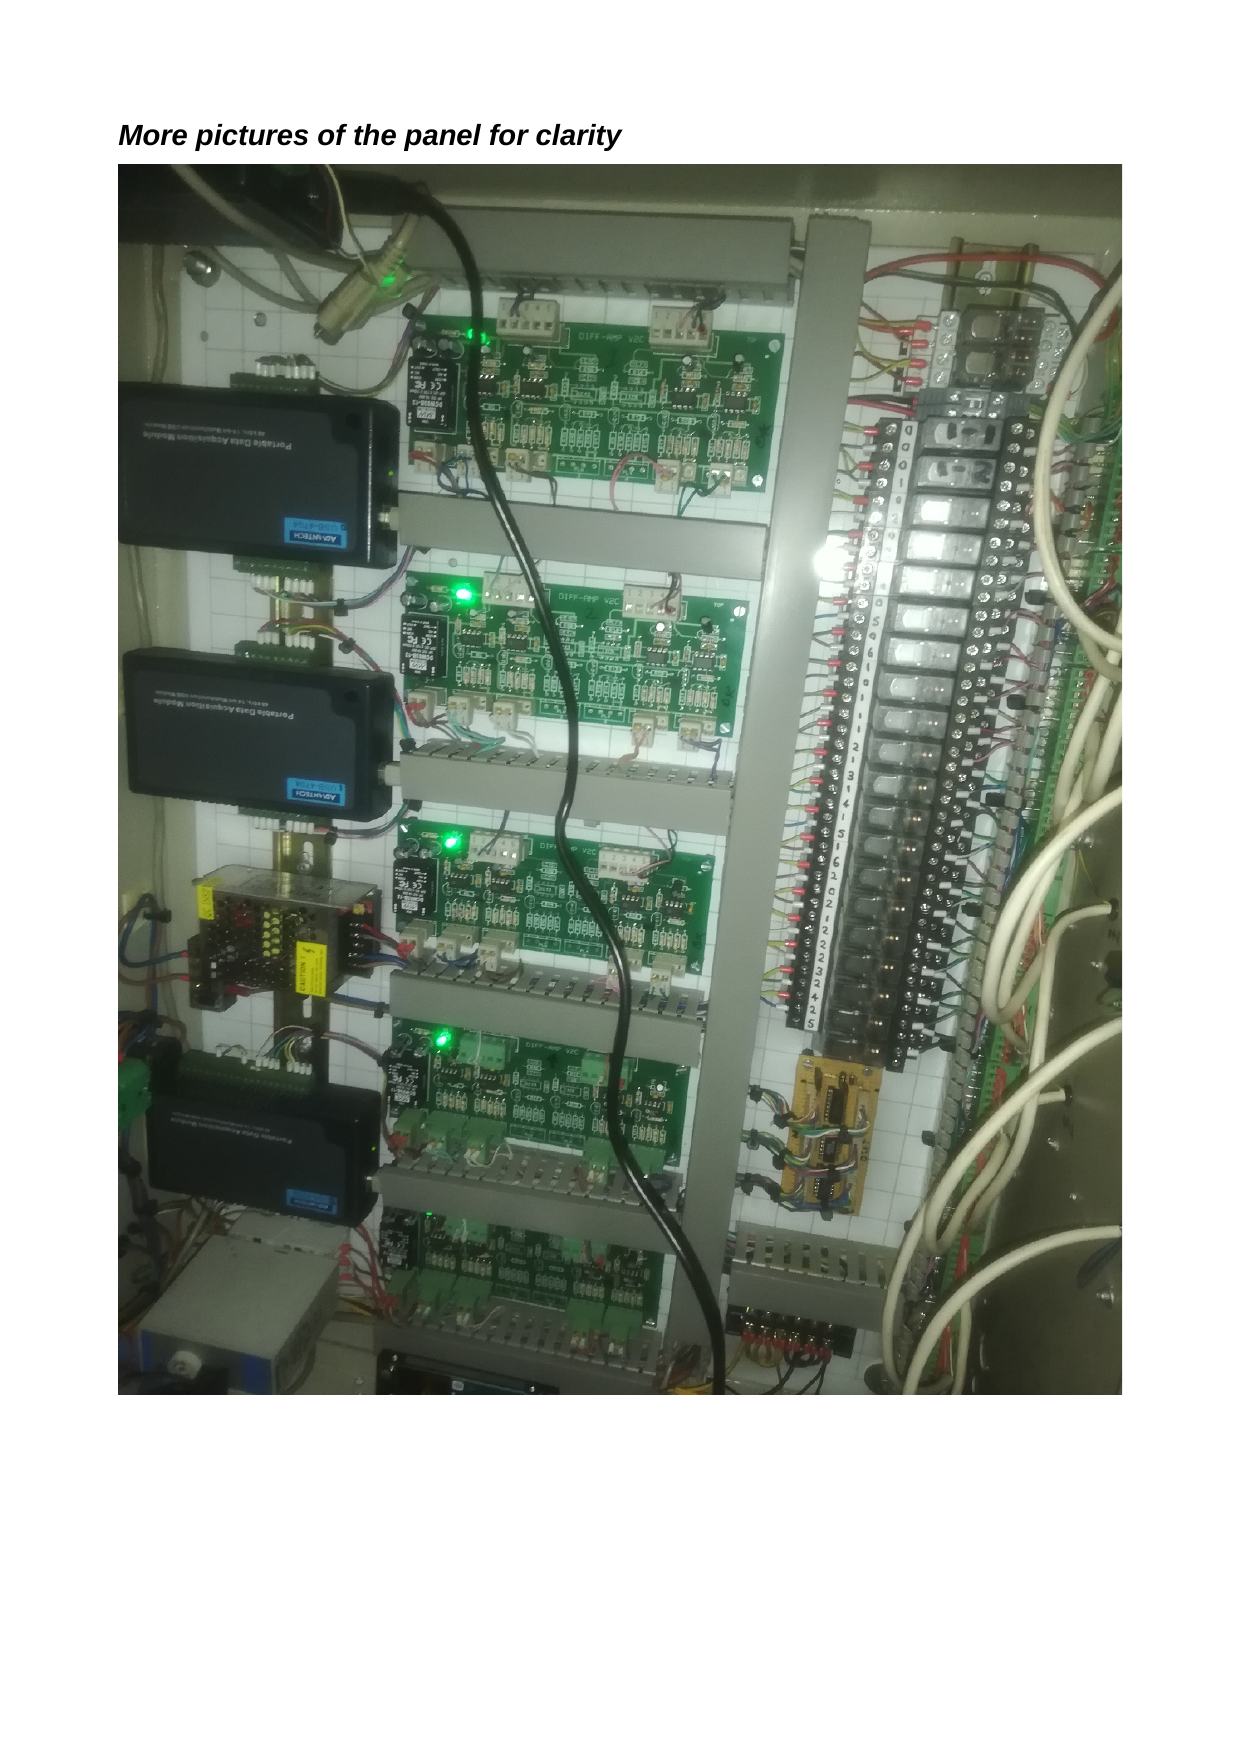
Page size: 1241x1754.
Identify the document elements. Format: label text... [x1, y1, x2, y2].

subtitle More pictures of the panel for clarity [118, 118, 1122, 152]
